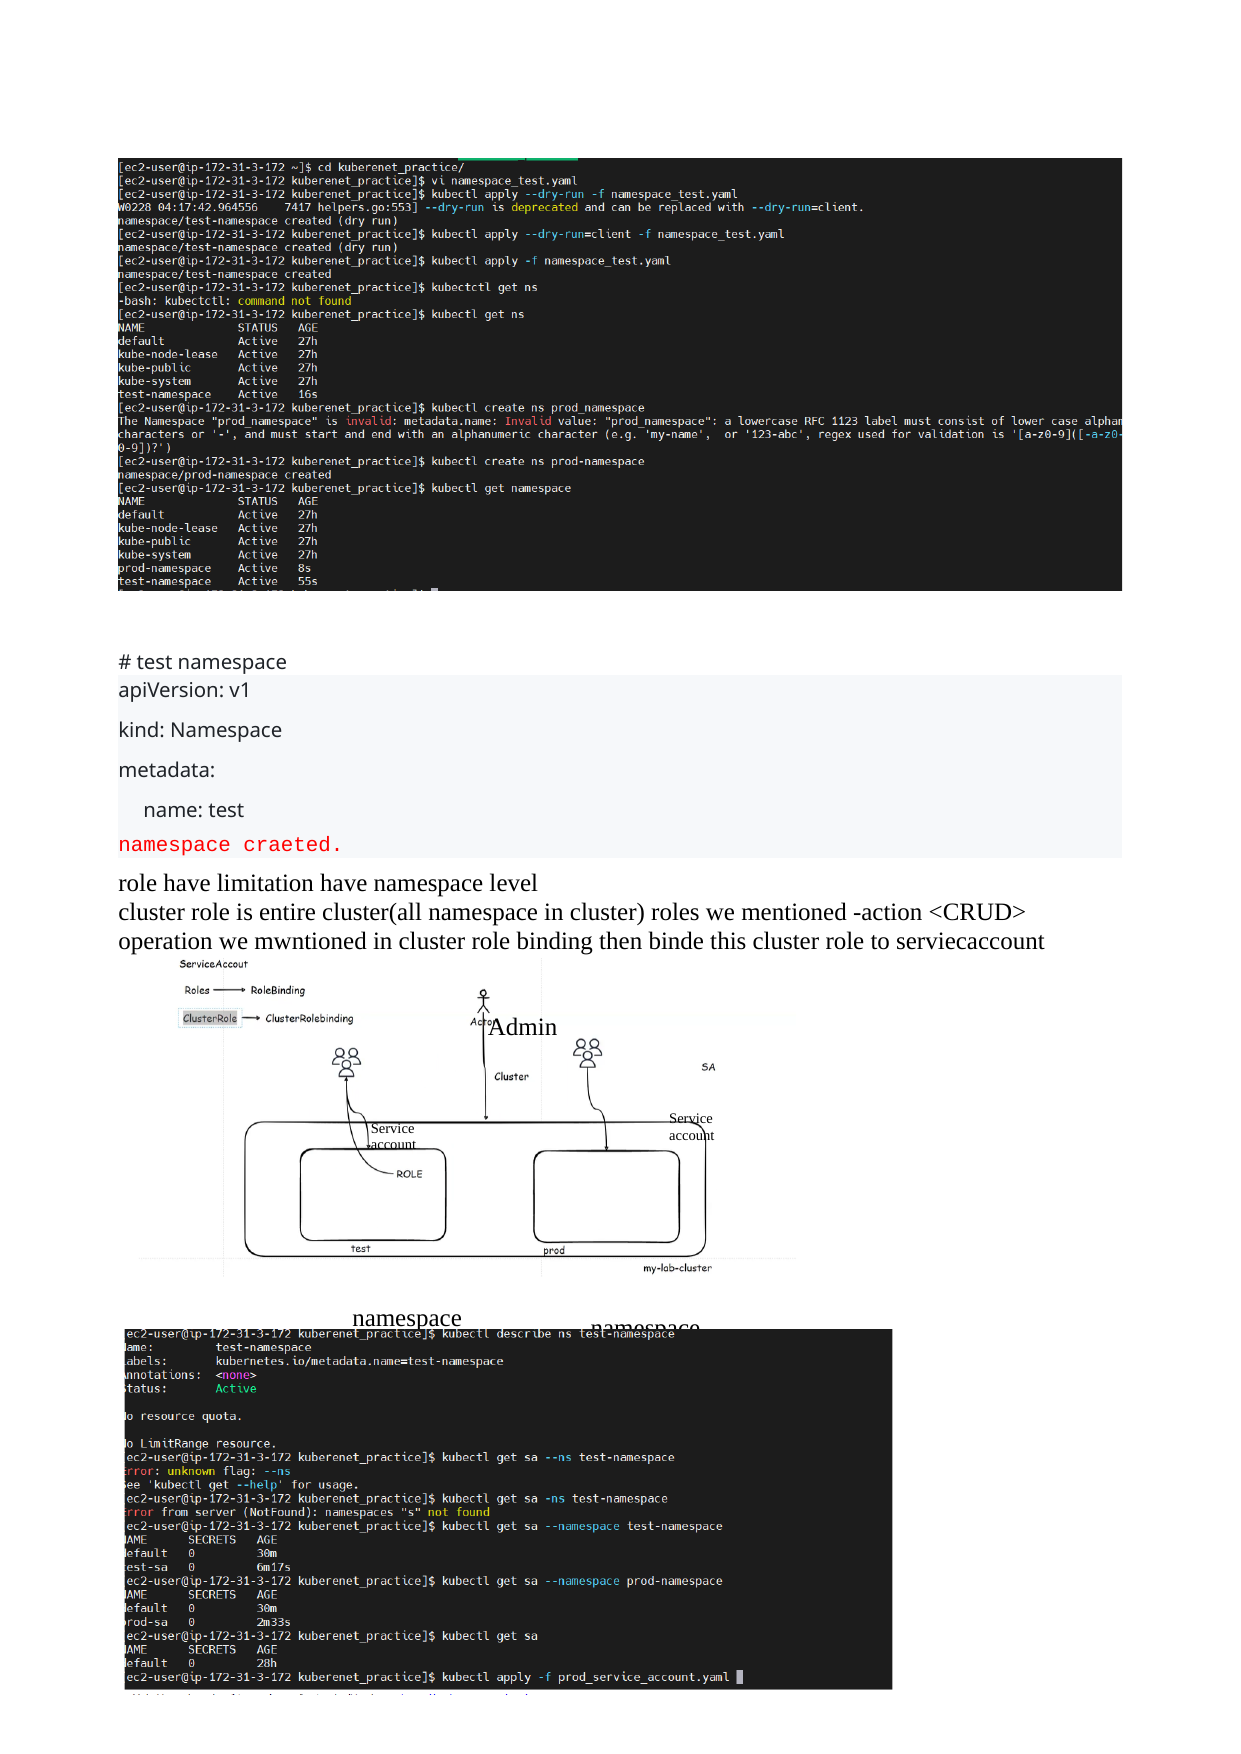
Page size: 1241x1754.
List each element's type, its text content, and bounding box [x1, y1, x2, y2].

text # test namespace [118, 648, 1122, 675]
text metadata: [118, 756, 1122, 783]
text apiVersion: v1 [118, 675, 1122, 703]
text role have limitation have namespace level cluster role is entire cluster(all namespace in cluster) roles we mentioned -action <CRUD> operation we mwntioned in cluster role binding then binde this cluster role to serviecaccount [118, 868, 1122, 955]
picture [118, 158, 1123, 591]
text name: test namespace craeted. [118, 796, 1122, 858]
text kind: Namespace [118, 715, 1122, 743]
picture [138, 958, 797, 1277]
picture [124, 1329, 893, 1695]
